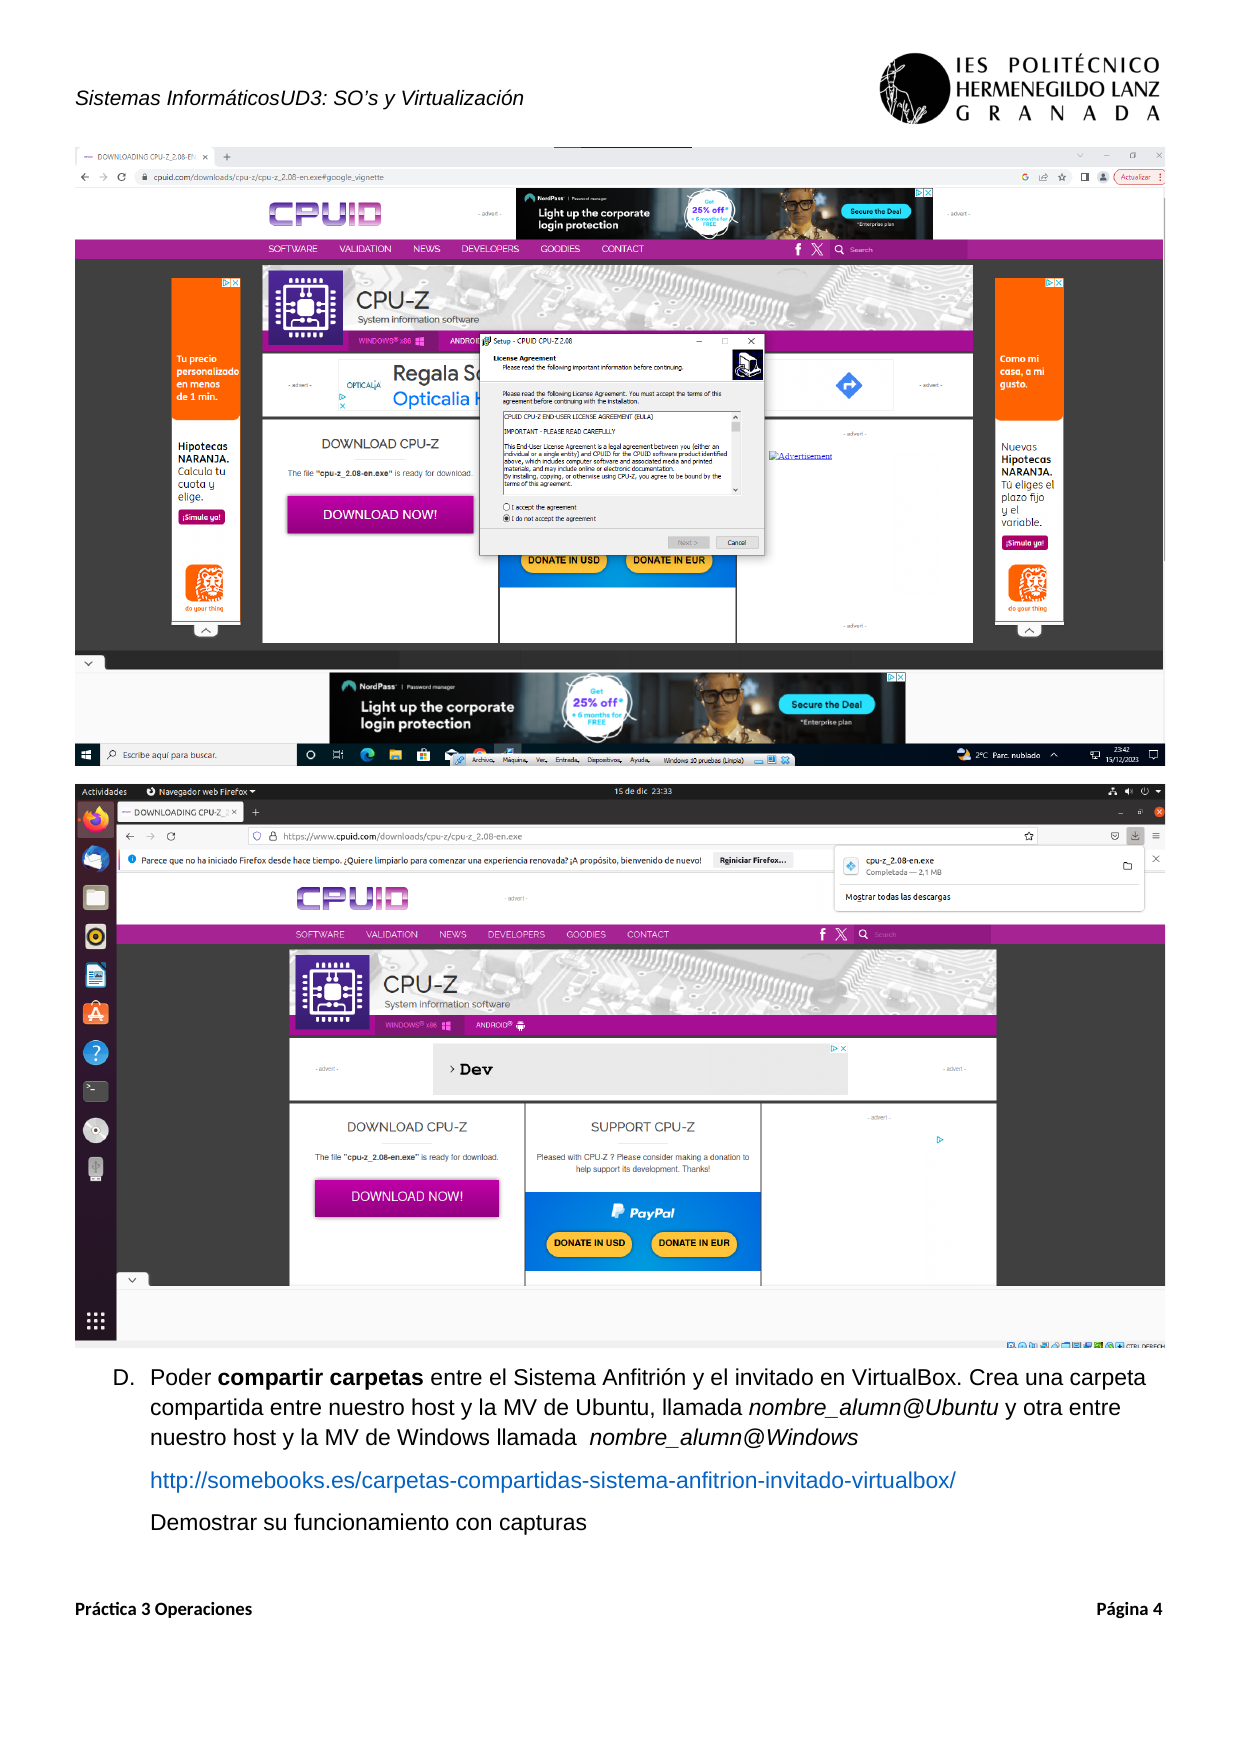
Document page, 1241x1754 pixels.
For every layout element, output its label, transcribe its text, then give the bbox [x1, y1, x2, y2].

picture [871, 51, 1166, 126]
list http://somebooks.es/carpetas-compartidas-sistema-anfitrion-invitado-virtualbox/ [150, 1467, 1165, 1493]
picture [75, 782, 1166, 1348]
list Poder compartir carpetas entre el Sistema Anfitrión y el invitado en VirtualBox. Crea una carpeta compartida entre nuestro host y la MV de Ubuntu, llamada nombre_alumn@Ubuntu y otra entre nuestro host y la MV de Windows llamada nombre_alumn@Windows [112, 1363, 1165, 1450]
picture [75, 147, 1166, 766]
text Demostrar su funcionamiento con capturas [75, 1509, 1165, 1536]
